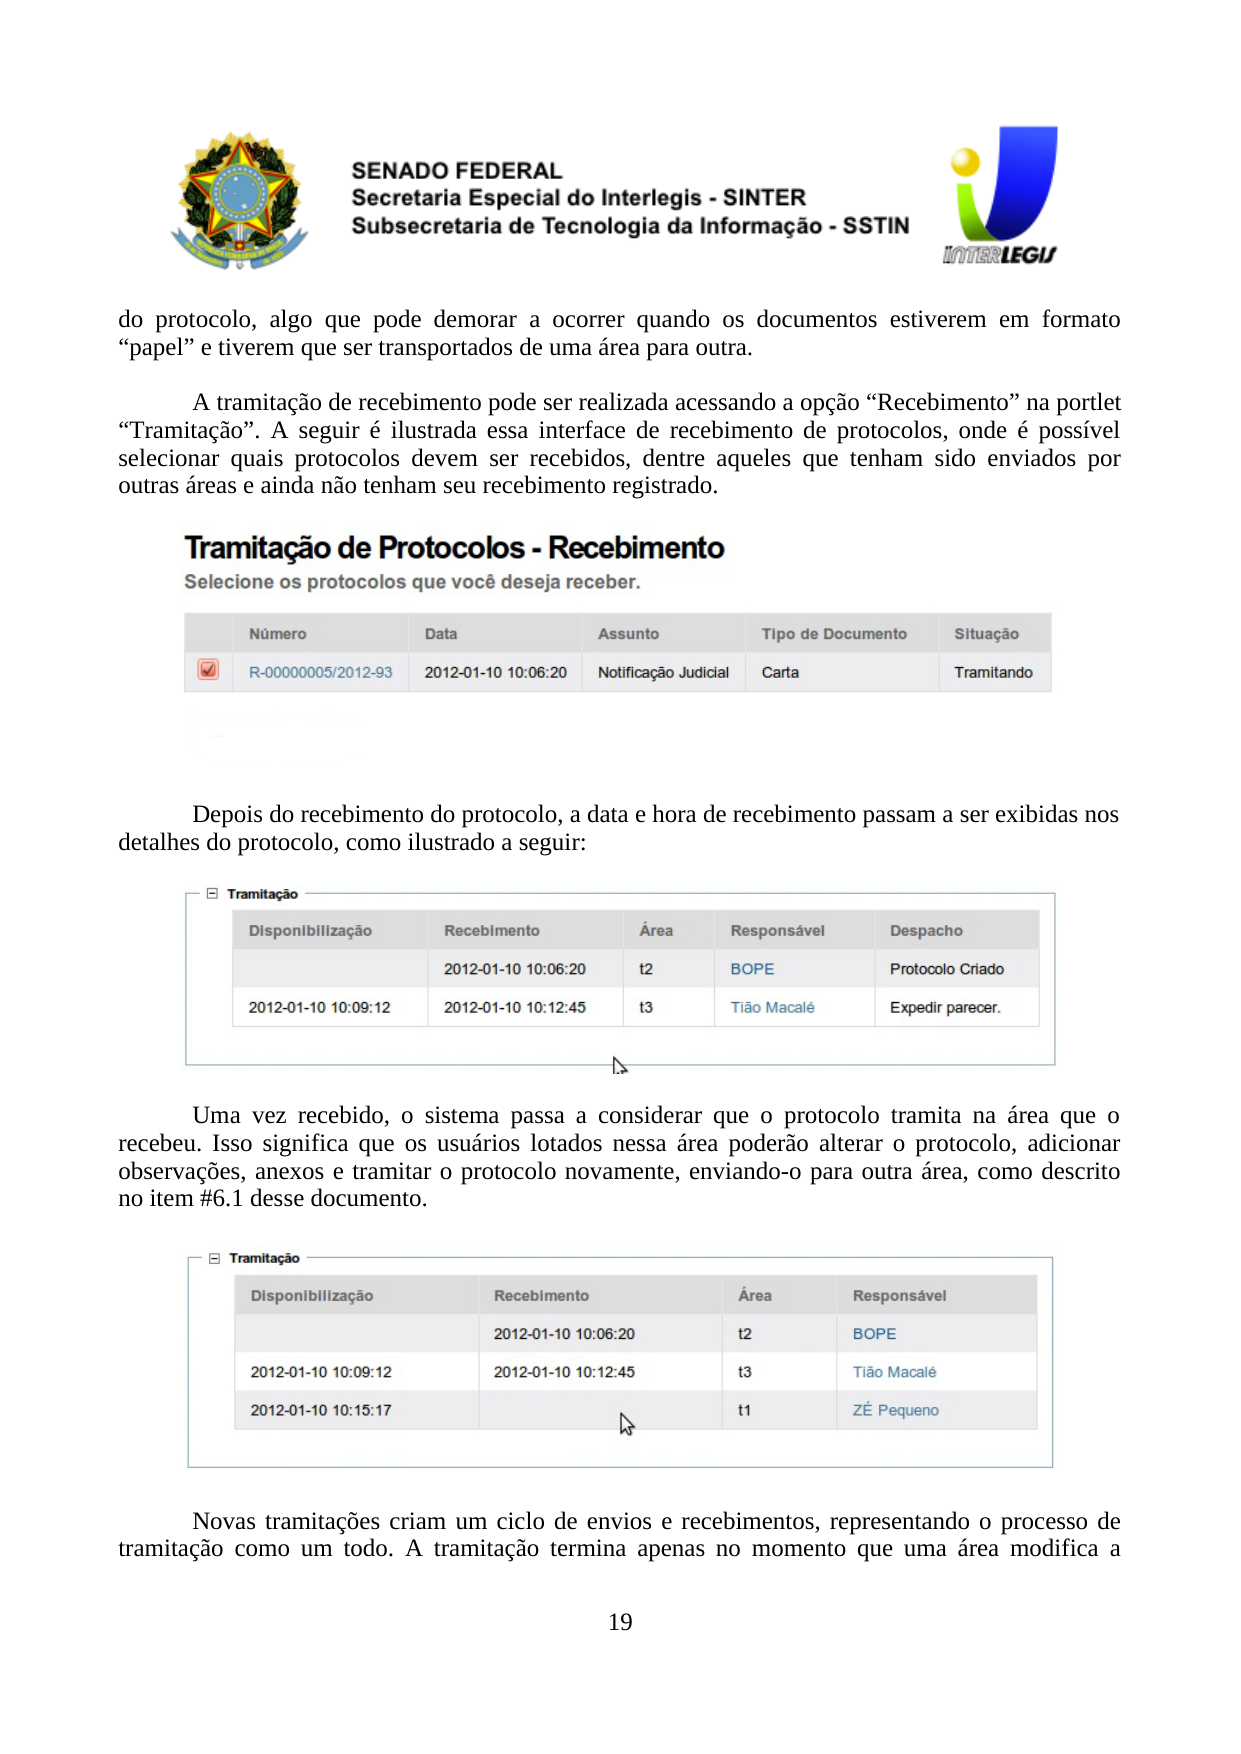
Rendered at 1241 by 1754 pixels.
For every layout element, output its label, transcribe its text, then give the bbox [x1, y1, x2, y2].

picture [177, 527, 1063, 773]
picture [177, 1240, 1063, 1480]
picture [163, 118, 1078, 276]
text do protocolo, algo que pode demorar a ocorrer quando os documentos estiverem em formato “papel” e tiverem que ser transportados de uma área para outra. [118, 305, 1122, 361]
text Depois do recebimento do protocolo, a data e hora de recebimento passam a ser exibidas nos detalhes do protocolo, como ilustrado a seguir: [118, 800, 1122, 855]
text A tramitação de recebimento pode ser realizada acessando a opção “Recebimento” na portlet “Tramitação”. A seguir é ilustrada essa interface de recebimento de protocolos, onde é possível selecionar quais protocolos devem ser recebidos, dentre aqueles que tenham sido enviados por outras áreas e ainda não tenham seu recebimento registrado. [118, 388, 1122, 499]
text Uma vez recebido, o sistema passa a considerar que o protocolo tramita na área que o recebeu. Isso significa que os usuários lotados nessa área poderão alterar o protocolo, adicionar observações, anexos e tramitar o protocolo novamente, enviando-o para outra área, como descrito no item #6.1 desse documento. [118, 1101, 1122, 1212]
picture [177, 883, 1063, 1074]
text Novas tramitações criam um ciclo de envios e recebimentos, representando o processo de tramitação como um todo. A tramitação termina apenas no momento que uma área modifica a [118, 1507, 1122, 1562]
